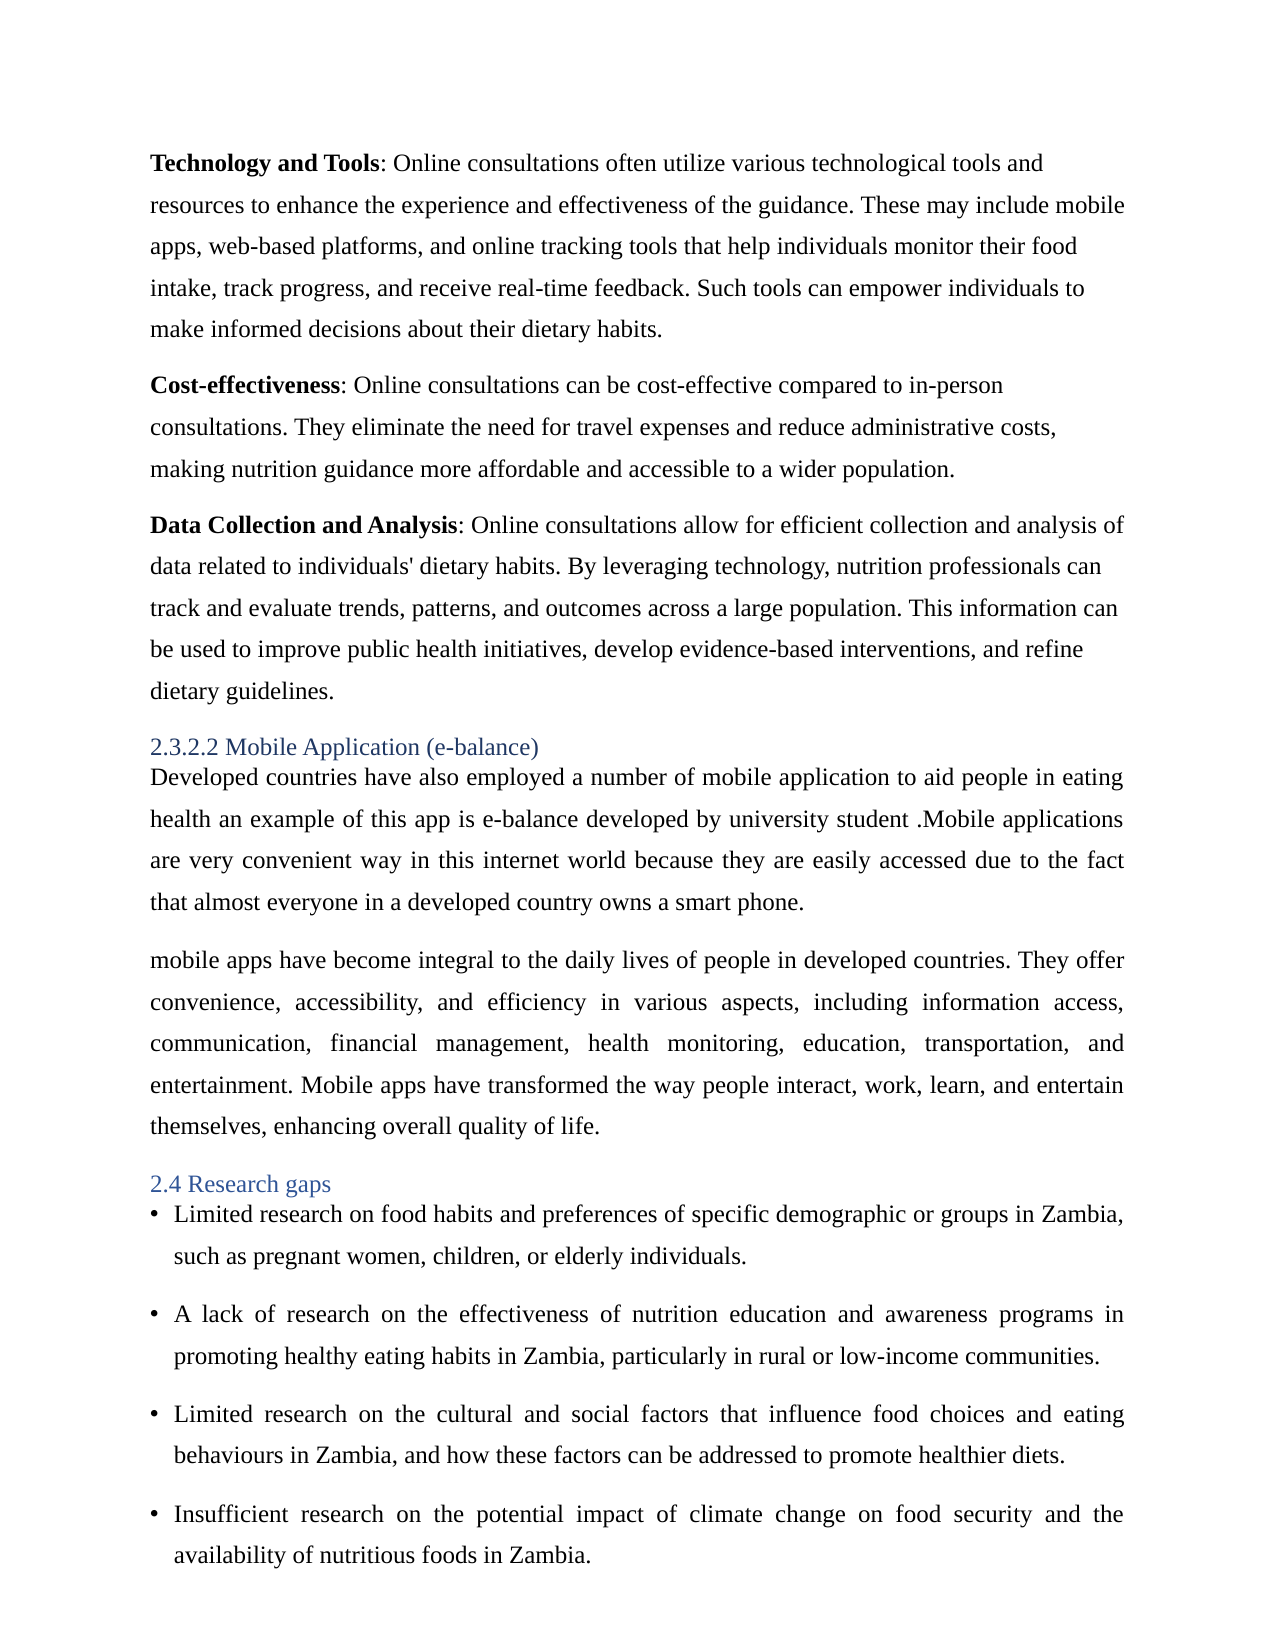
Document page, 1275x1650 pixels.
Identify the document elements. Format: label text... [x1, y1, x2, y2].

text Cost-effectiveness: Online consultations can be cost-effective compared to in-person consultations. They eliminate the need for travel expenses and reduce administrative costs, making nutrition guidance more affordable and accessible to a wider population. [150, 372, 1125, 482]
list Limited research on the cultural and social factors that influence food choices and eating behaviours in Zambia, and how these factors can be addressed to promote healthier diets. [150, 1400, 1125, 1469]
list A lack of research on the effectiveness of nutrition education and awareness programs in promoting healthy eating habits in Zambia, particularly in rural or low-income communities. [150, 1300, 1125, 1369]
text Technology and Tools: Online consultations often utilize various technological tools and resources to enhance the experience and effectiveness of the guidance. These may include mobile apps, web-based platforms, and online tracking tools that help individuals monitor their food intake, track progress, and receive real-time feedback. Such tools can empower individuals to make informed decisions about their dietary habits. [150, 149, 1125, 343]
list Insufficient research on the potential impact of climate change on food security and the availability of nutritious foods in Zambia. [150, 1500, 1125, 1569]
text Data Collection and Analysis: Online consultations allow for efficient collection and analysis of data related to individuals' dietary habits. By leveraging technology, nutrition professionals can track and evaluate trends, patterns, and outcomes across a large population. This information can be used to improve public health initiatives, develop evidence-based interventions, and refine dietary guidelines. [150, 511, 1125, 705]
subtitle 2.4 Research gaps [150, 1171, 1125, 1198]
list Limited research on food habits and preferences of specific demographic or groups in Zambia, such as pregnant women, children, or elderly individuals. [150, 1200, 1125, 1270]
text Developed countries have also employed a number of mobile application to aid people in eating health an example of this app is e-balance developed by university student .Mobile applications are very convenient way in this internet world because they are easily accessed due to the fact that almost everyone in a developed country owns a smart phone. [150, 763, 1125, 916]
subtitle 2.3.2.2 Mobile Application (e-balance) [150, 733, 1125, 761]
text mobile apps have become integral to the daily lives of people in developed countries. They offer convenience, accessibility, and efficiency in various aspects, including information access, communication, financial management, health monitoring, education, transportation, and entertainment. Mobile apps have transformed the way people interact, work, learn, and entertain themselves, enhancing overall quality of life. [150, 946, 1125, 1140]
